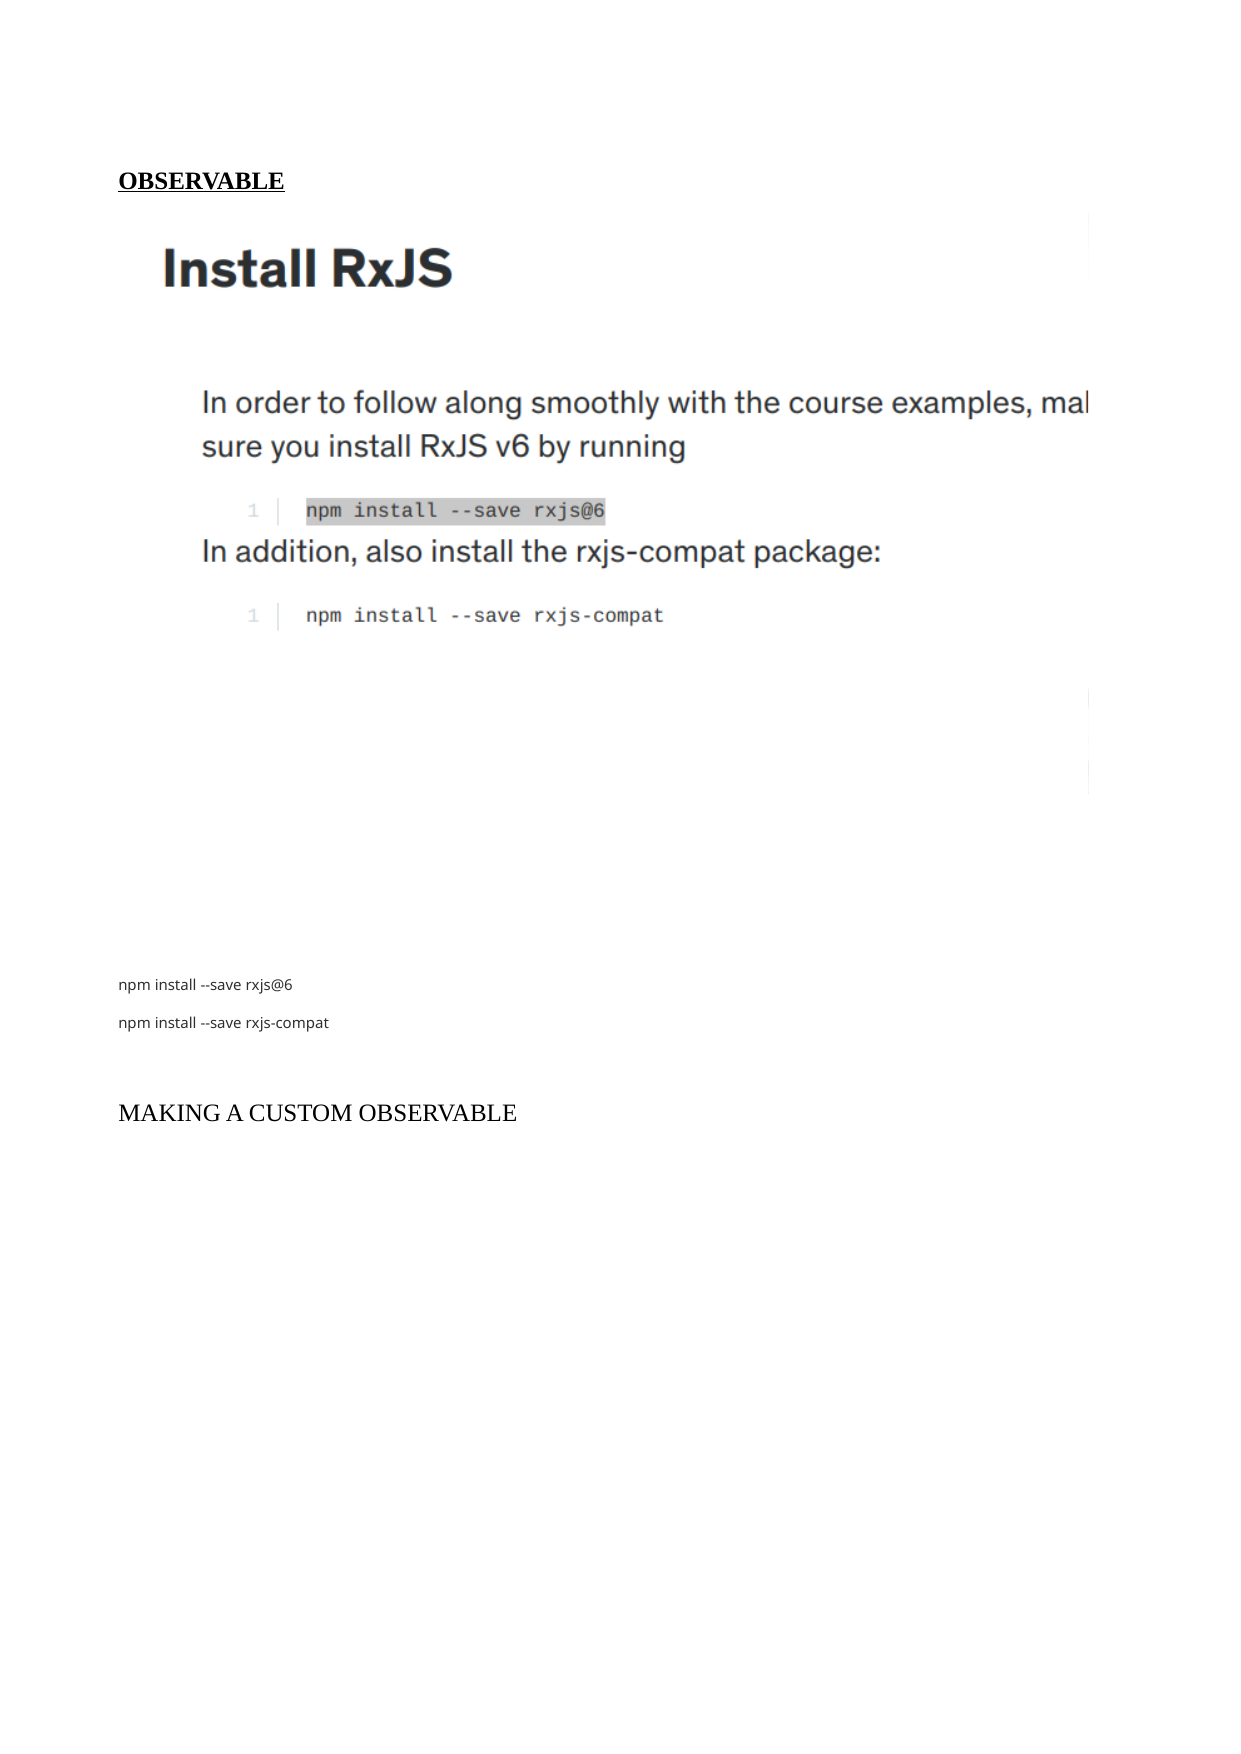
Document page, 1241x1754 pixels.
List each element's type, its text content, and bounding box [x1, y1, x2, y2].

picture [152, 213, 1089, 872]
text MAKING A CUSTOM OBSERVABLE [118, 1098, 1122, 1127]
text OBSERVABLE [118, 166, 1122, 194]
text npm install --save rxjs@6 [118, 213, 1122, 994]
text npm install --save rxjs-compat [118, 1012, 1122, 1033]
